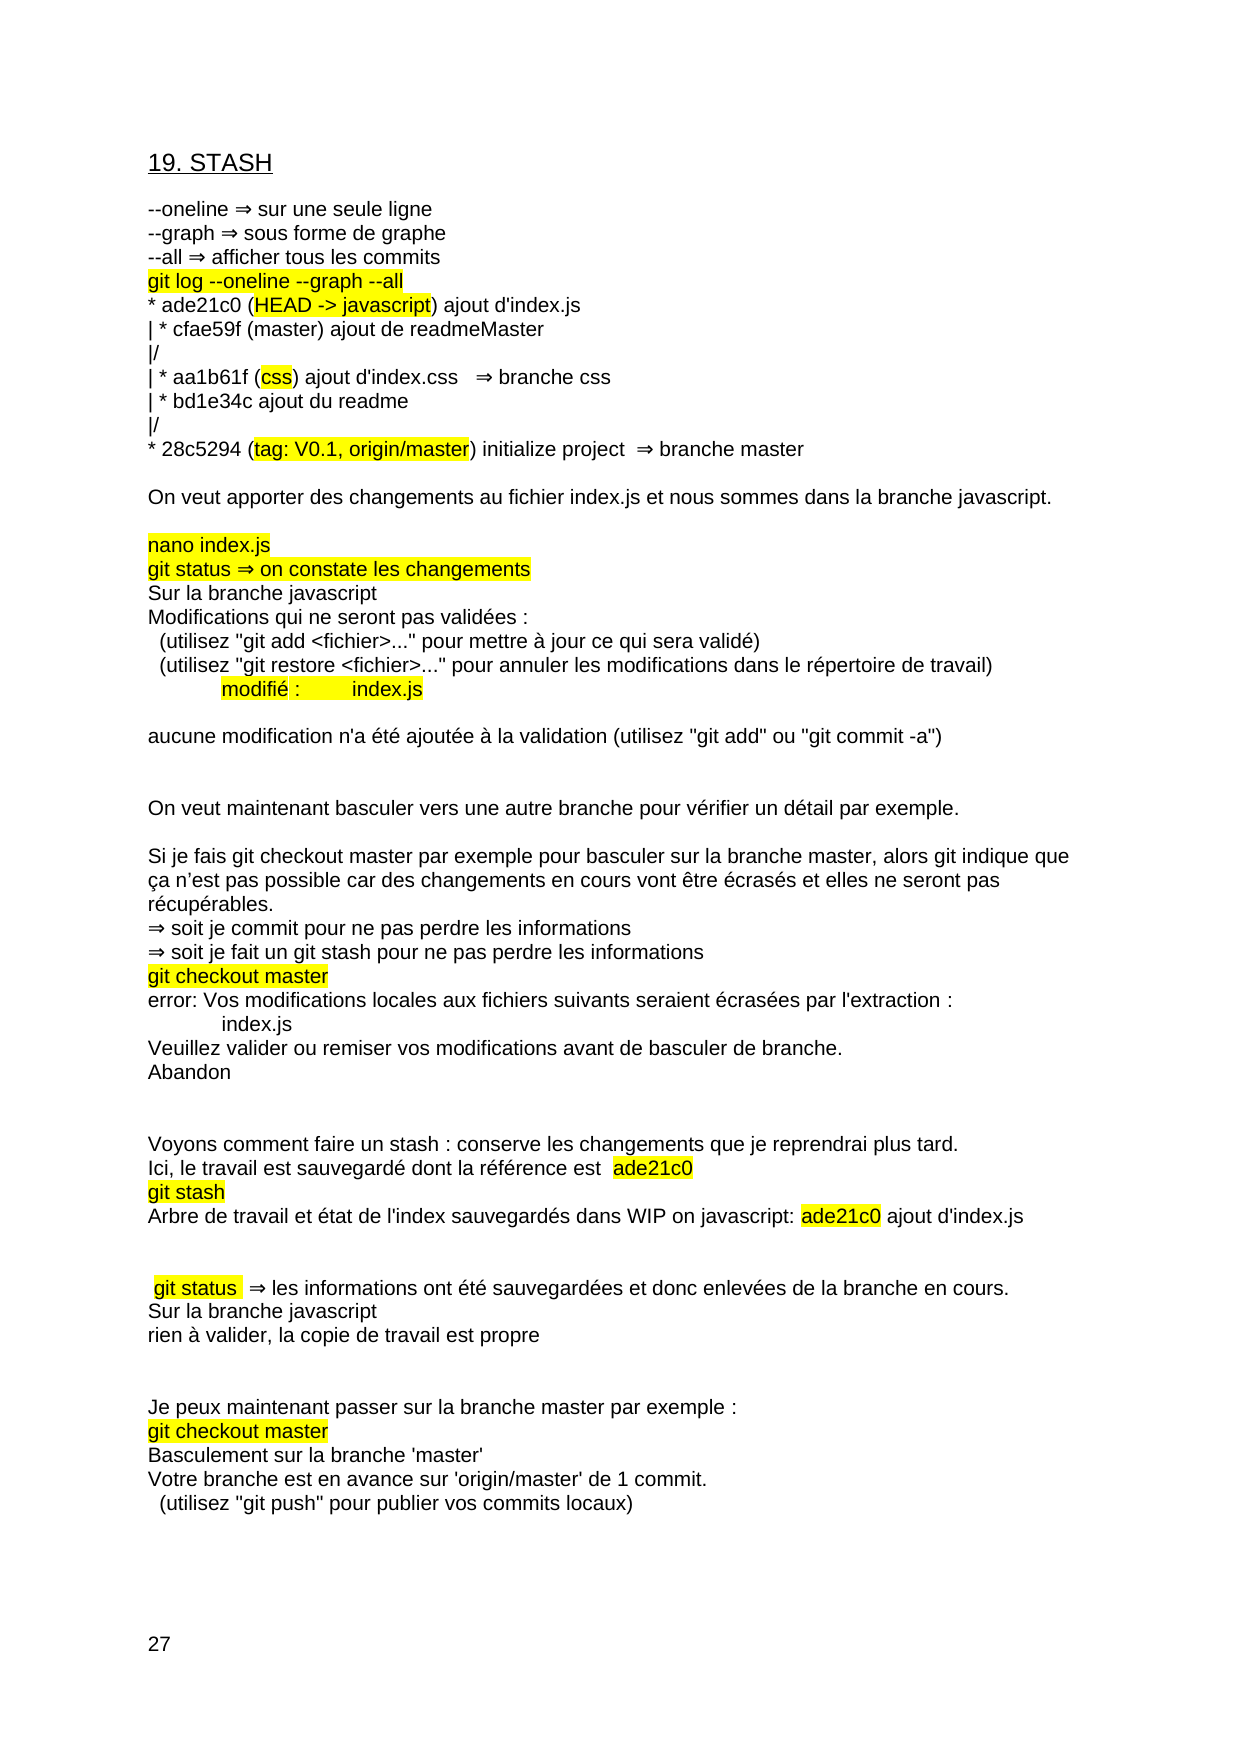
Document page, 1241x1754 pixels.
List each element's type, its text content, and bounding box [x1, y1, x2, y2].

text git checkout master [148, 1419, 1093, 1443]
text git stash [148, 1179, 1093, 1203]
text modifié : index.js [148, 676, 1093, 700]
text Si je fais git checkout master par exemple pour basculer sur la branche master, alors git indique que ça n’est pas possible car des changements en cours vont être écrasés et elles ne seront pas récupérables. [148, 844, 1093, 916]
text ⇒ soit je fait un git stash pour ne pas perdre les informations [148, 940, 1093, 964]
text On veut apporter des changements au fichier index.js et nous sommes dans la branche javascript. [148, 485, 1093, 509]
text On veut maintenant basculer vers une autre branche pour vérifier un détail par exemple. [148, 796, 1093, 820]
text (utilisez "git restore <fichier>..." pour annuler les modifications dans le répertoire de travail) [148, 652, 1093, 676]
text index.js [148, 1012, 1093, 1036]
text (utilisez "git push" pour publier vos commits locaux) [148, 1491, 1093, 1515]
text --all ⇒ afficher tous les commits [148, 245, 1093, 269]
text * ade21c0 (HEAD -> javascript) ajout d'index.js [148, 293, 1093, 317]
text Je peux maintenant passer sur la branche master par exemple : [148, 1395, 1093, 1419]
text Sur la branche javascript [148, 1299, 1093, 1323]
text --oneline ⇒ sur une seule ligne [148, 197, 1093, 221]
text git status ⇒ les informations ont été sauvegardées et donc enlevées de la branche en cours. [148, 1275, 1093, 1299]
text Modifications qui ne seront pas validées : [148, 604, 1093, 628]
text Voyons comment faire un stash : conserve les changements que je reprendrai plus tard. [148, 1132, 1093, 1156]
text |/ [148, 413, 1093, 437]
text | * bd1e34c ajout du readme [148, 389, 1093, 413]
text | * cfae59f (master) ajout de readmeMaster [148, 317, 1093, 341]
text git log --oneline --graph --all [148, 269, 1093, 293]
text git status ⇒ on constate les changements [148, 557, 1093, 581]
text |/ [148, 341, 1093, 365]
subtitle 19. Stash [148, 148, 1093, 176]
text Ici, le travail est sauvegardé dont la référence est ade21c0 [148, 1156, 1093, 1179]
text (utilisez "git add <fichier>..." pour mettre à jour ce qui sera validé) [148, 628, 1093, 652]
text --graph ⇒ sous forme de graphe [148, 221, 1093, 245]
text rien à valider, la copie de travail est propre [148, 1323, 1093, 1347]
text | * aa1b61f (css) ajout d'index.css ⇒ branche css [148, 365, 1093, 389]
text Veuillez valider ou remiser vos modifications avant de basculer de branche. [148, 1036, 1093, 1060]
text * 28c5294 (tag: V0.1, origin/master) initialize project ⇒ branche master [148, 437, 1093, 461]
text Votre branche est en avance sur 'origin/master' de 1 commit. [148, 1467, 1093, 1491]
text ⇒ soit je commit pour ne pas perdre les informations [148, 916, 1093, 940]
text nano index.js [148, 533, 1093, 557]
text Sur la branche javascript [148, 581, 1093, 604]
text error: Vos modifications locales aux fichiers suivants seraient écrasées par l'extraction : [148, 988, 1093, 1012]
text Abandon [148, 1060, 1093, 1084]
text Arbre de travail et état de l'index sauvegardés dans WIP on javascript: ade21c0 ajout d'index.js [148, 1203, 1093, 1227]
text Basculement sur la branche 'master' [148, 1443, 1093, 1467]
text git checkout master [148, 964, 1093, 988]
text aucune modification n'a été ajoutée à la validation (utilisez "git add" ou "git commit -a") [148, 724, 1093, 748]
